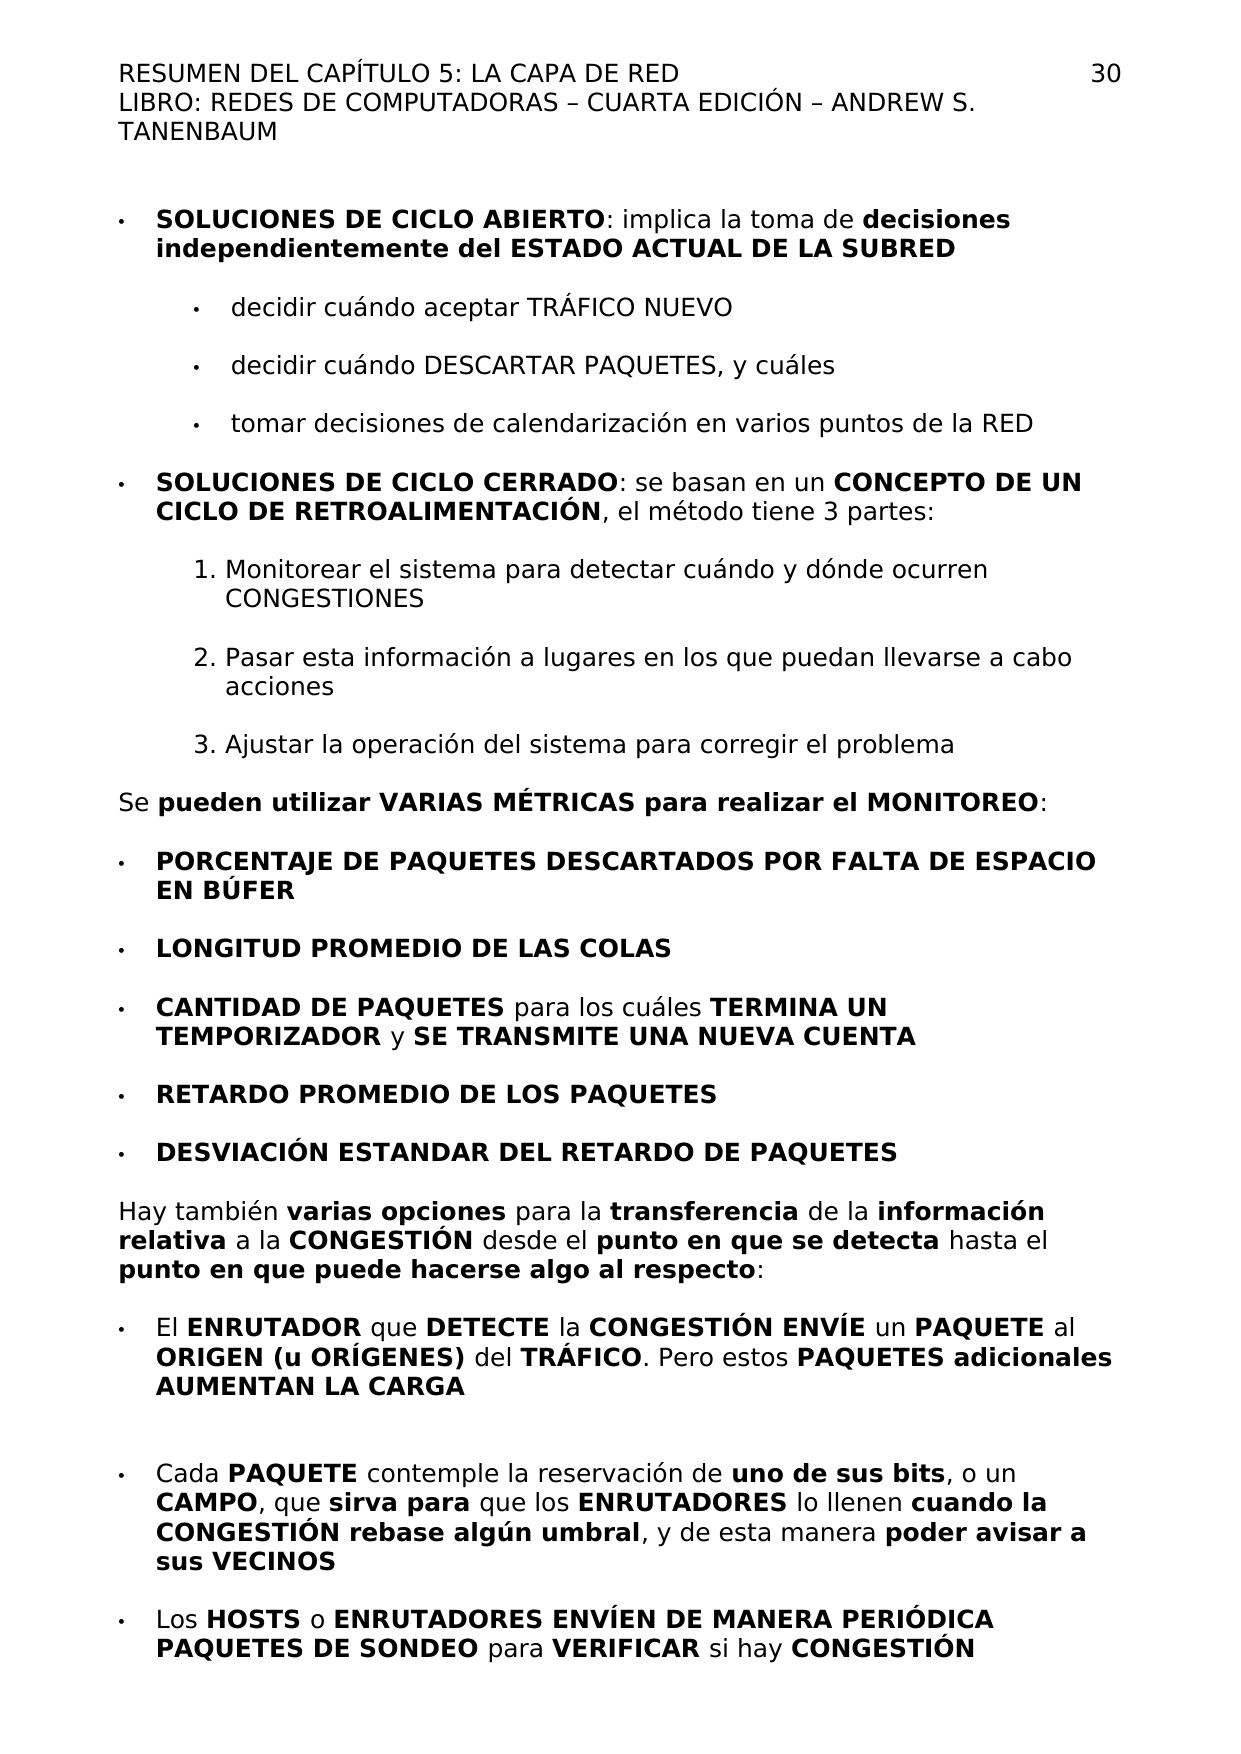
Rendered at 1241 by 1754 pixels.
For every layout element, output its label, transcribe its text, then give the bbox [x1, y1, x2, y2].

list decidir cuándo aceptar TRÁFICO NUEVO [193, 293, 1122, 322]
list 2. Pasar esta información a lugares en los que puedan llevarse a cabo [156, 643, 1122, 672]
list Cada PAQUETE contemple la reservación de uno de sus bits, o un CAMPO, que sirva para que los ENRUTADORES lo llenen cuando la CONGESTIÓN rebase algún umbral, y de esta manera poder avisar a sus VECINOS [118, 1459, 1122, 1576]
text Hay también varias opciones para la transferencia de la información relativa a la CONGESTIÓN desde el punto en que se detecta hasta el punto en que puede hacerse algo al respecto: [118, 1197, 1122, 1284]
list 3. Ajustar la operación del sistema para corregir el problema [156, 730, 1122, 759]
list tomar decisiones de calendarización en varios puntos de la RED [193, 409, 1122, 438]
list SOLUCIONES DE CICLO ABIERTO: implica la toma de decisiones independientemente del ESTADO ACTUAL DE LA SUBRED [118, 205, 1122, 263]
list acciones [156, 672, 1122, 701]
list CANTIDAD DE PAQUETES para los cuáles TERMINA UN TEMPORIZADOR y SE TRANSMITE UNA NUEVA CUENTA [118, 993, 1122, 1051]
list Los HOSTS o ENRUTADORES ENVÍEN DE MANERA PERIÓDICA PAQUETES DE SONDEO para VERIFICAR si hay CONGESTIÓN [118, 1605, 1122, 1663]
list 1. Monitorear el sistema para detectar cuándo y dónde ocurren [156, 555, 1122, 584]
list DESVIACIÓN ESTANDAR DEL RETARDO DE PAQUETES [118, 1138, 1122, 1168]
list decidir cuándo DESCARTAR PAQUETES, y cuáles [193, 351, 1122, 380]
list RETARDO PROMEDIO DE LOS PAQUETES [118, 1080, 1122, 1109]
list SOLUCIONES DE CICLO CERRADO: se basan en un CONCEPTO DE UN CICLO DE RETROALIMENTACIÓN, el método tiene 3 partes: [118, 468, 1122, 526]
list LONGITUD PROMEDIO DE LAS COLAS [118, 934, 1122, 963]
list El ENRUTADOR que DETECTE la CONGESTIÓN ENVÍE un PAQUETE al ORIGEN (u ORÍGENES) del TRÁFICO. Pero estos PAQUETES adicionales AUMENTAN LA CARGA [118, 1313, 1122, 1401]
text Se pueden utilizar VARIAS MÉTRICAS para realizar el MONITOREO: [118, 788, 1122, 818]
list PORCENTAJE DE PAQUETES DESCARTADOS POR FALTA DE ESPACIO EN BÚFER [118, 847, 1122, 905]
list CONGESTIONES [156, 584, 1122, 613]
